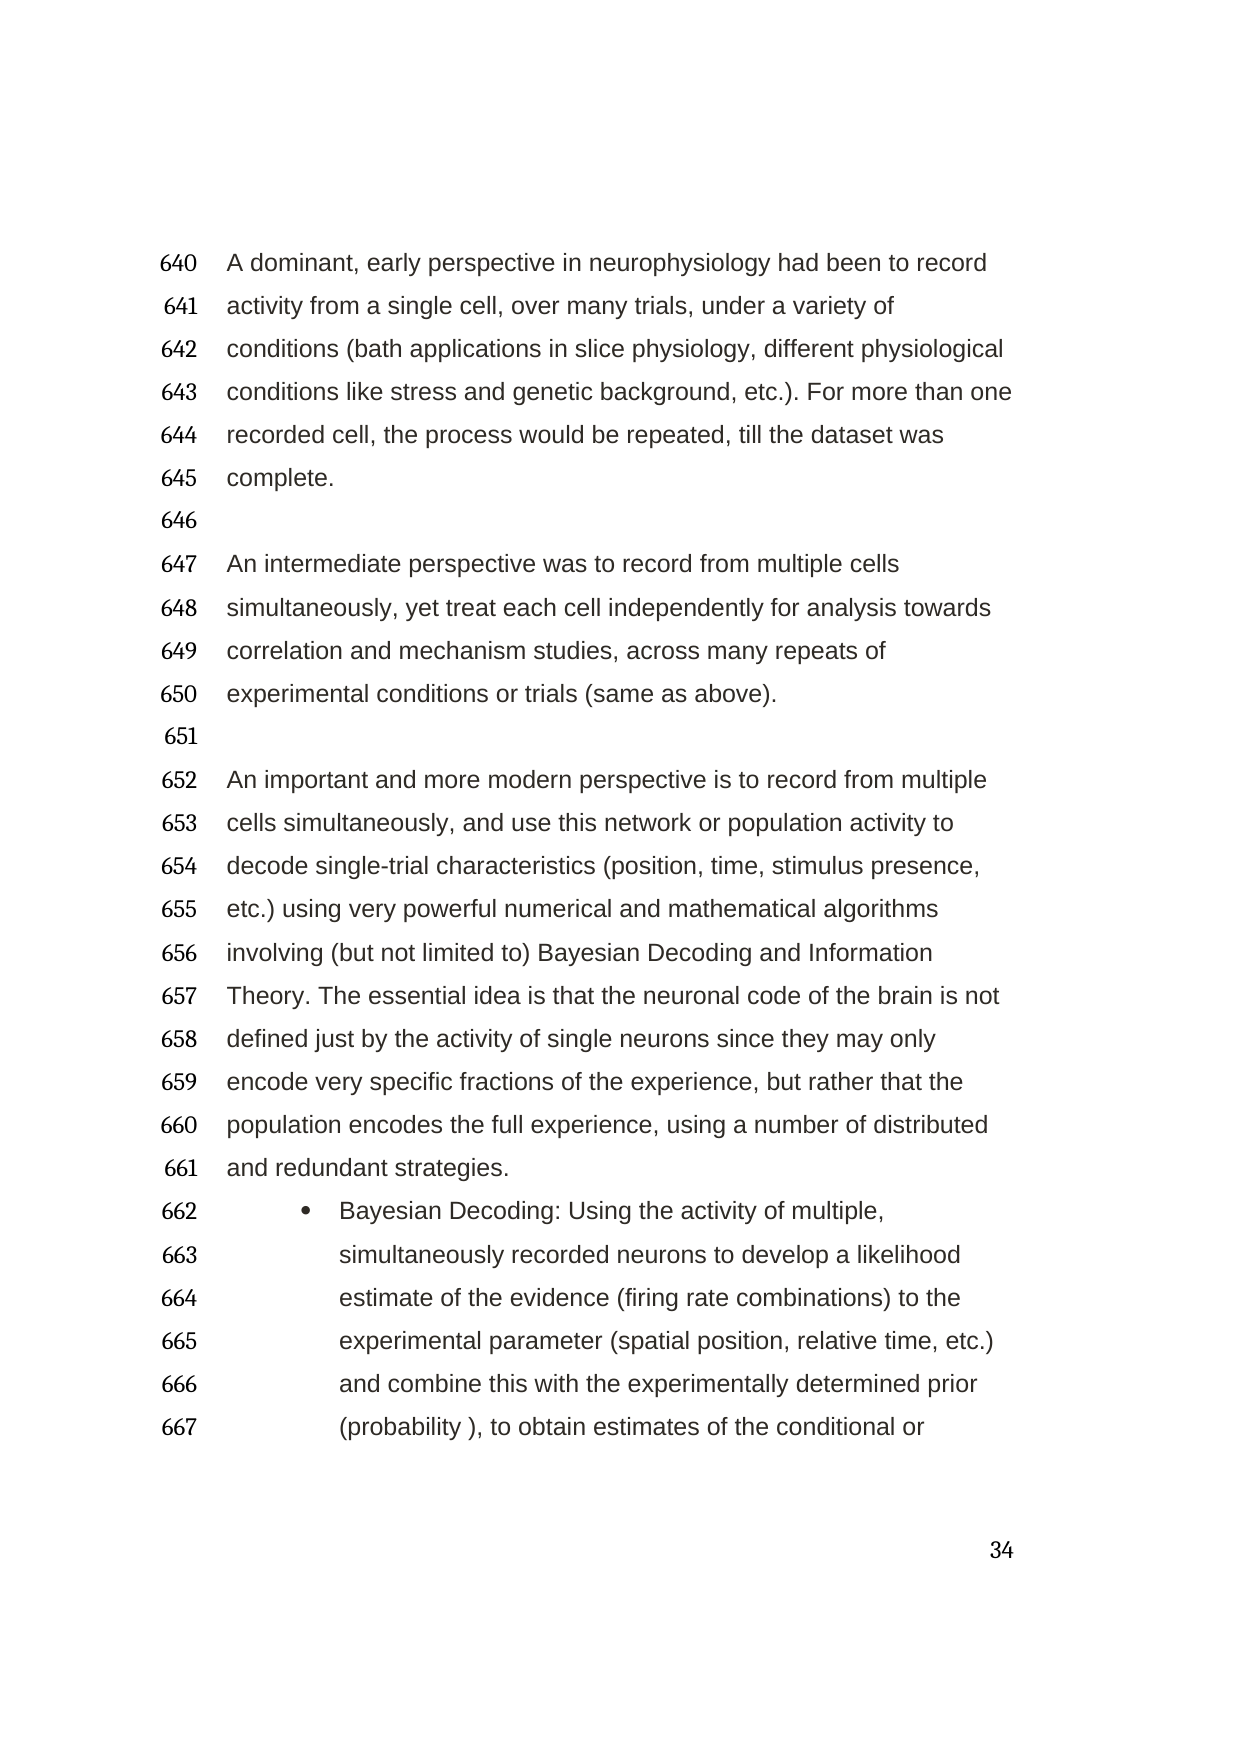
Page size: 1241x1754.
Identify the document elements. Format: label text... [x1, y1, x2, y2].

list Bayesian Decoding: Using the activity of multiple, simultaneously recorded neurons to develop a likelihood estimate of the evidence (firing rate combinations) to the experimental parameter (spatial position, relative time, etc.) and combine this with the experimentally determined prior (probability ), to obtain estimates of the conditional or [301, 1196, 1014, 1441]
text An intermediate perspective was to record from multiple cells simultaneously, yet treat each cell independently for analysis towards correlation and mechanism studies, across many repeats of experimental conditions or trials (same as above). [226, 549, 1014, 708]
text A dominant, early perspective in neurophysiology had been to record activity from a single cell, over many trials, under a variety of conditions (bath applications in slice physiology, different physiological conditions like stress and genetic background, etc.). For more than one recorded cell, the process would be repeated, till the dataset was complete. [226, 248, 1014, 492]
text An important and more modern perspective is to record from multiple cells simultaneously, and use this network or population activity to decode single-trial characteristics (position, time, stimulus presence, etc.) using very powerful numerical and mathematical algorithms involving (but not limited to) Bayesian Decoding and Information Theory. The essential idea is that the neuronal code of the brain is not defined just by the activity of single neurons since they may only encode very specific fractions of the experience, but rather that the population encodes the full experience, using a number of distributed and redundant strategies. [226, 765, 1014, 1182]
